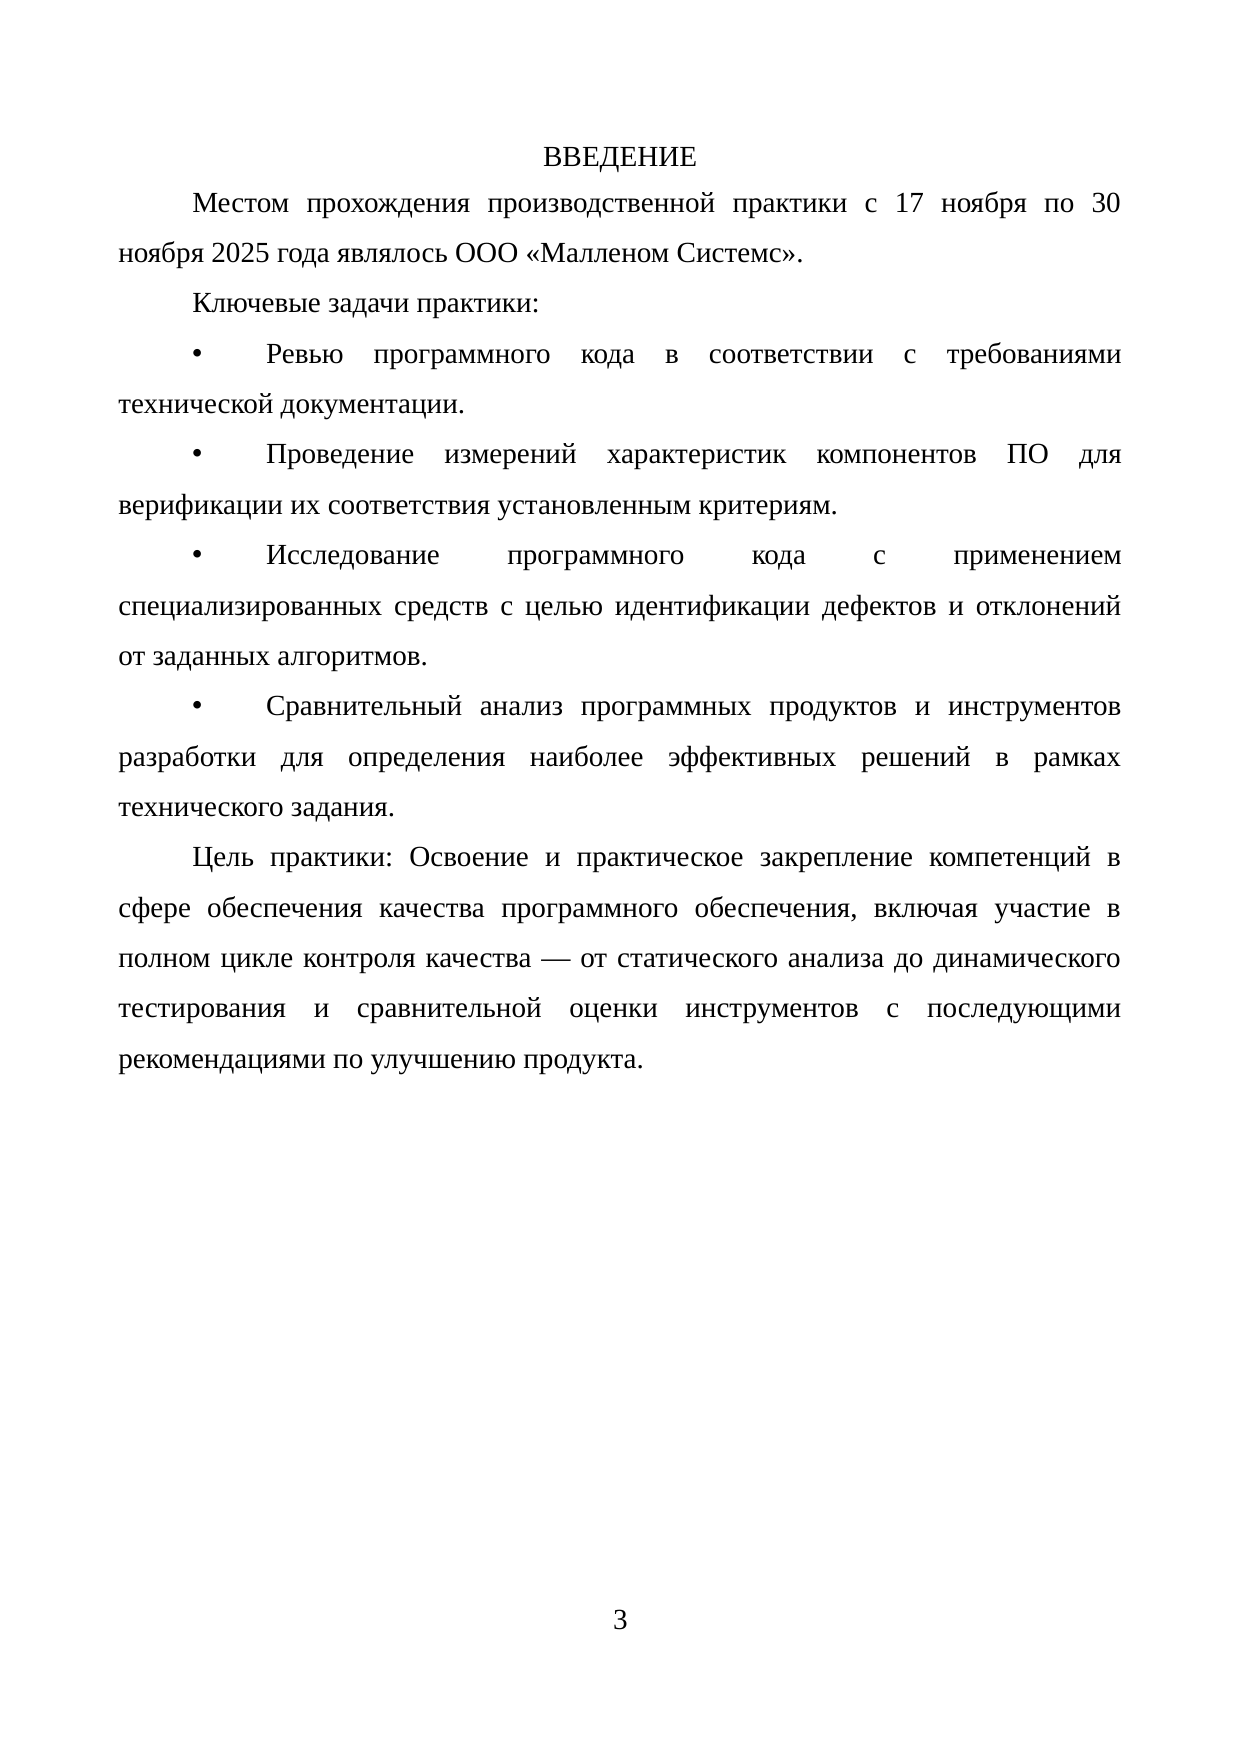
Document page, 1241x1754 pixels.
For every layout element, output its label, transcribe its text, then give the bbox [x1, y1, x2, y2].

text Ключевые задачи практики: [118, 286, 1122, 319]
subtitle ВВЕДЕНИЕ [118, 139, 1122, 172]
text Цель практики: Освоение и практическое закрепление компетенций в сфере обеспечения качества программного обеспечения, включая участие в полном цикле контроля качества — от статического анализа до динамического тестирования и сравнительной оценки инструментов с последующими рекомендациями по улучшению продукта. [118, 839, 1122, 1074]
list Проведение измерений характеристик компонентов ПО для верификации их соответствия установленным критериям. [118, 437, 1122, 521]
list Ревью программного кода в соответствии с требованиями технической документации. [118, 336, 1122, 420]
text Местом прохождения производственной практики с 17 ноября по 30 ноября 2025 года являлось ООО «Малленом Системс». [118, 185, 1122, 269]
list Сравнительный анализ программных продуктов и инструментов разработки для определения наиболее эффективных решений в рамках технического задания. [118, 688, 1122, 823]
list Исследование программного кода с применением специализированных средств с целью идентификации дефектов и отклонений от заданных алгоритмов. [118, 537, 1122, 672]
